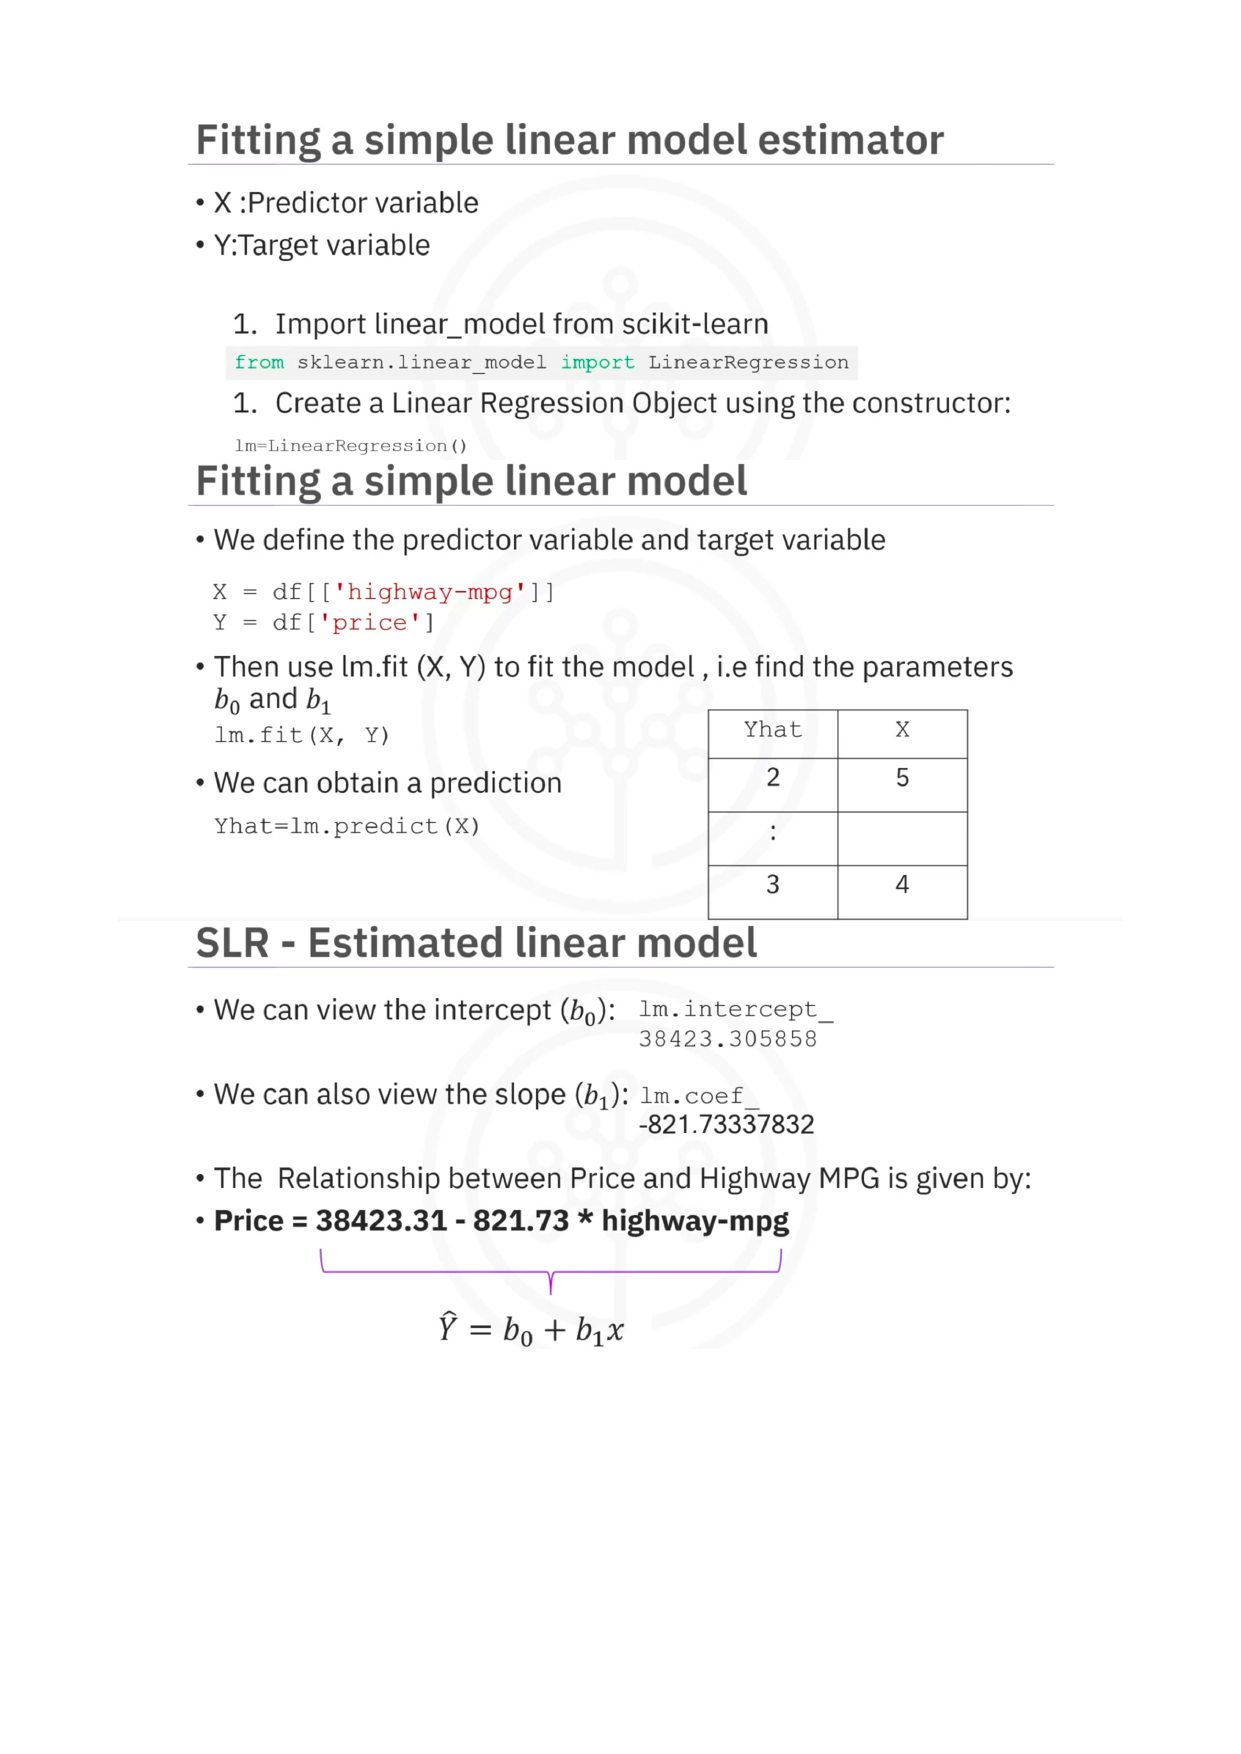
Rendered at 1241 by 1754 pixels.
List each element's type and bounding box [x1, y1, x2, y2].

picture [118, 118, 1123, 1349]
